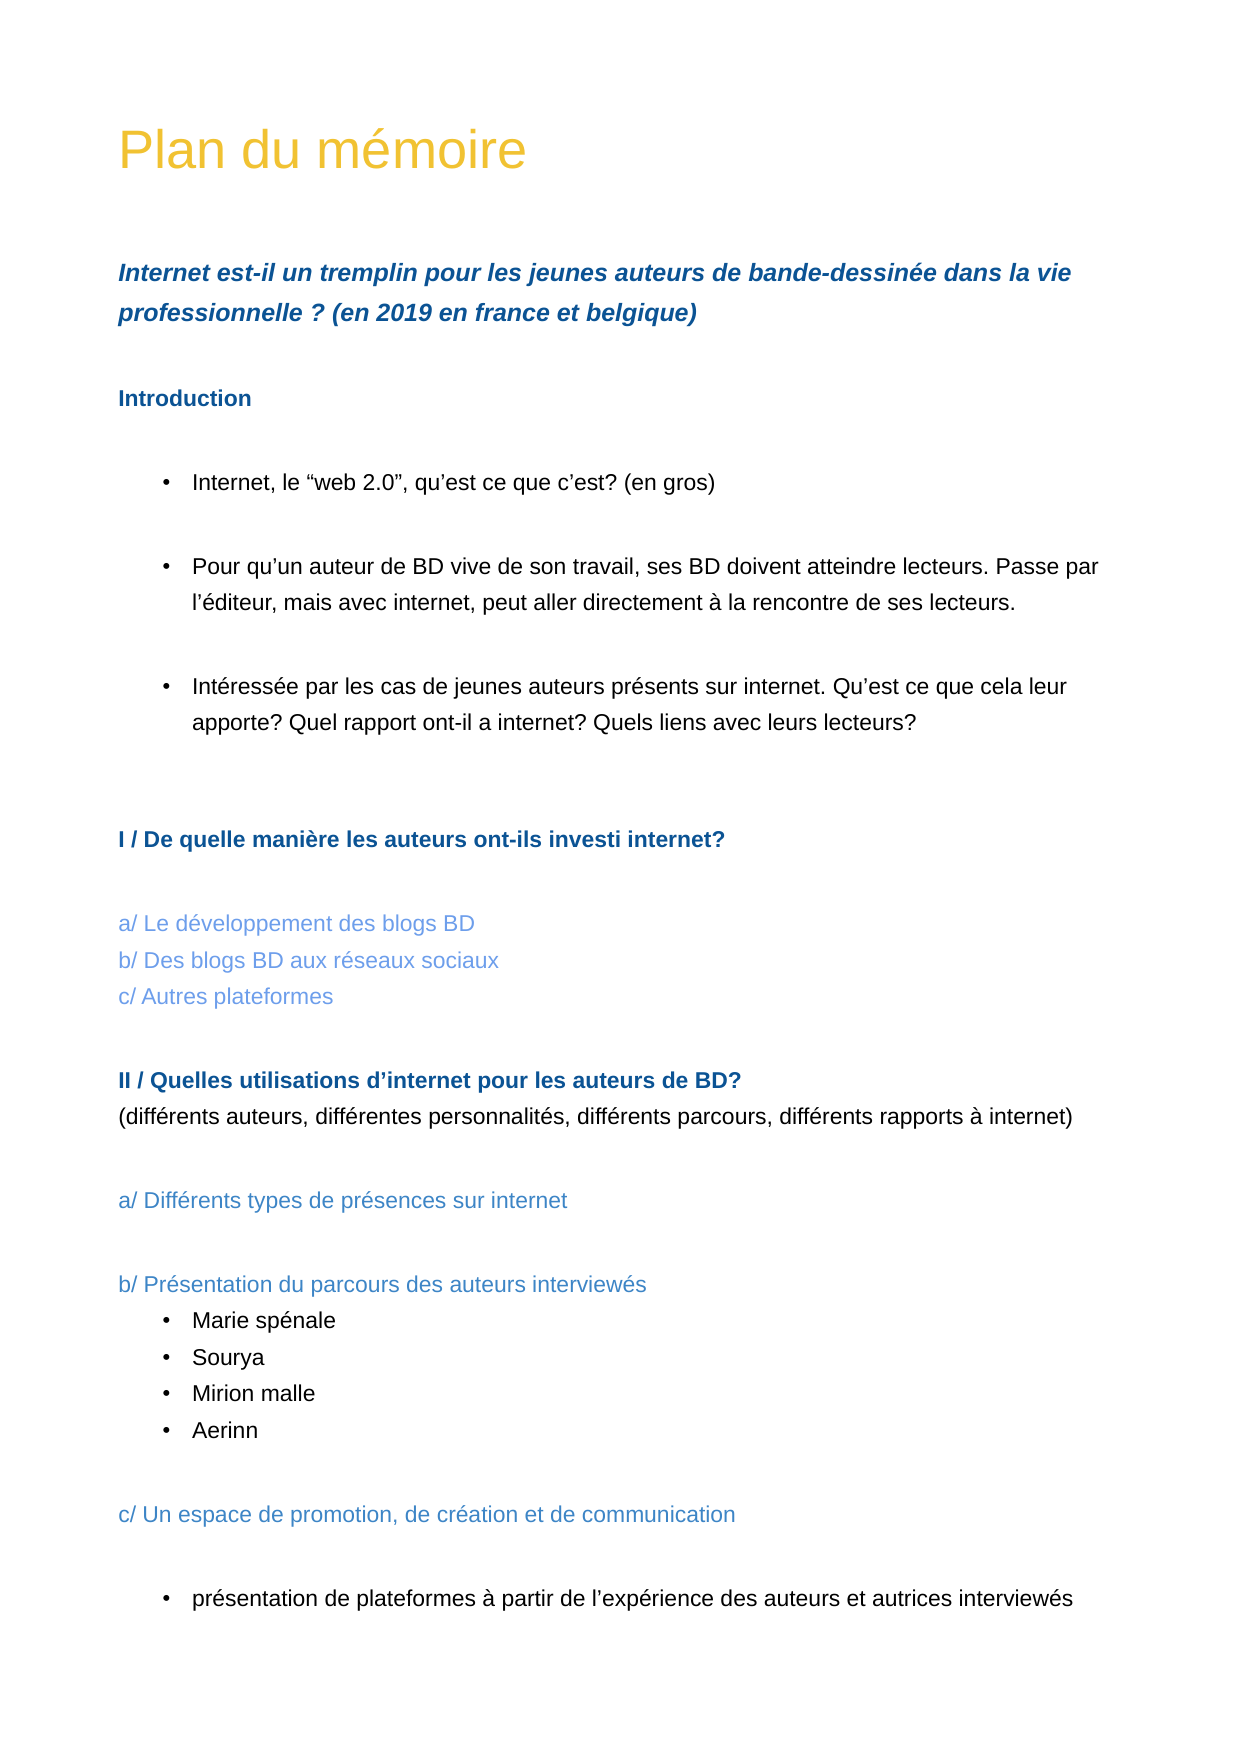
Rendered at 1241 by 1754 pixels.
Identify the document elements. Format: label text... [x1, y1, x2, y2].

text I / De quelle manière les auteurs ont-ils investi internet? [118, 826, 1122, 853]
list Mirion malle [162, 1380, 1122, 1407]
list présentation de plateformes à partir de l’expérience des auteurs et autrices interviewés [162, 1584, 1122, 1611]
list Internet, le “web 2.0”, qu’est ce que c’est? (en gros) [162, 469, 1122, 495]
text Internet est-il un tremplin pour les jeunes auteurs de bande-dessinée dans la vie professionnelle ? (en 2019 en france et belgique) [118, 258, 1122, 326]
text c/ Autres plateformes [118, 983, 1122, 1009]
list Marie spénale [162, 1307, 1122, 1334]
list Aerinn [162, 1417, 1122, 1443]
text a/ Le développement des blogs BD [118, 910, 1122, 937]
list Pour qu’un auteur de BD vive de son travail, ses BD doivent atteindre lecteurs. Passe par l’éditeur, mais avec internet, peut aller directement à la rencontre de ses lecteurs. [162, 553, 1122, 615]
text a/ Différents types de présences sur internet [118, 1187, 1122, 1213]
text Plan du mémoire [118, 118, 1122, 180]
list Sourya [162, 1344, 1122, 1370]
text Introduction [118, 385, 1122, 411]
text b/ Présentation du parcours des auteurs interviewés [118, 1271, 1122, 1297]
text II / Quelles utilisations d’internet pour les auteurs de BD? [118, 1067, 1122, 1093]
text c/ Un espace de promotion, de création et de communication [118, 1501, 1122, 1527]
text b/ Des blogs BD aux réseaux sociaux [118, 947, 1122, 973]
text (différents auteurs, différentes personnalités, différents parcours, différents rapports à internet) [118, 1103, 1122, 1129]
list Intéressée par les cas de jeunes auteurs présents sur internet. Qu’est ce que cela leur apporte? Quel rapport ont-il a internet? Quels liens avec leurs lecteurs? [162, 673, 1122, 736]
